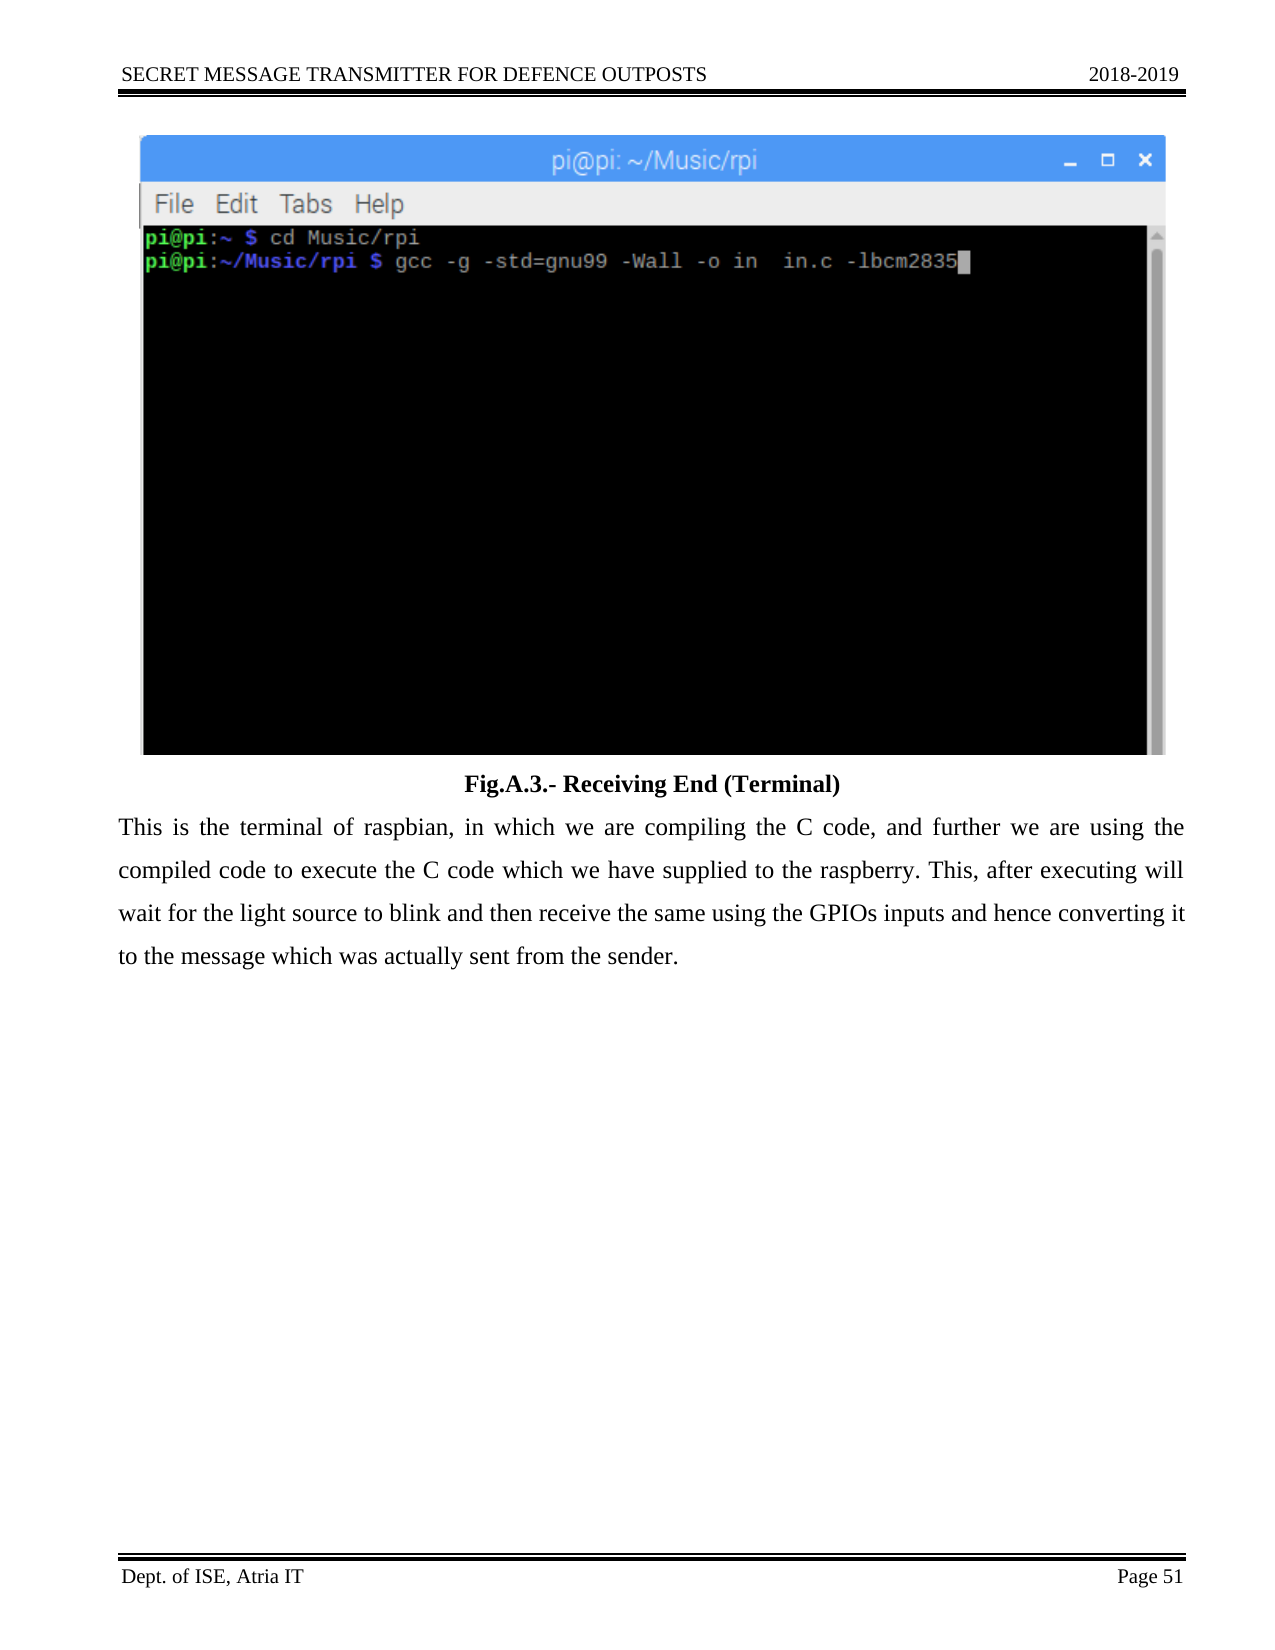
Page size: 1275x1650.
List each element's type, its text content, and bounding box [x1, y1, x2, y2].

picture [139, 135, 1166, 755]
text This is the terminal of raspbian, in which we are compiling the C code, and further we are using the compiled code to execute the C code which we have supplied to the raspberry. This, after executing will wait for the light source to blink and then receive the same using the GPIOs inputs and hence converting it to the message which was actually sent from the sender. [118, 812, 1186, 970]
text Fig.A.3.- Receiving End (Terminal) [118, 124, 1186, 797]
